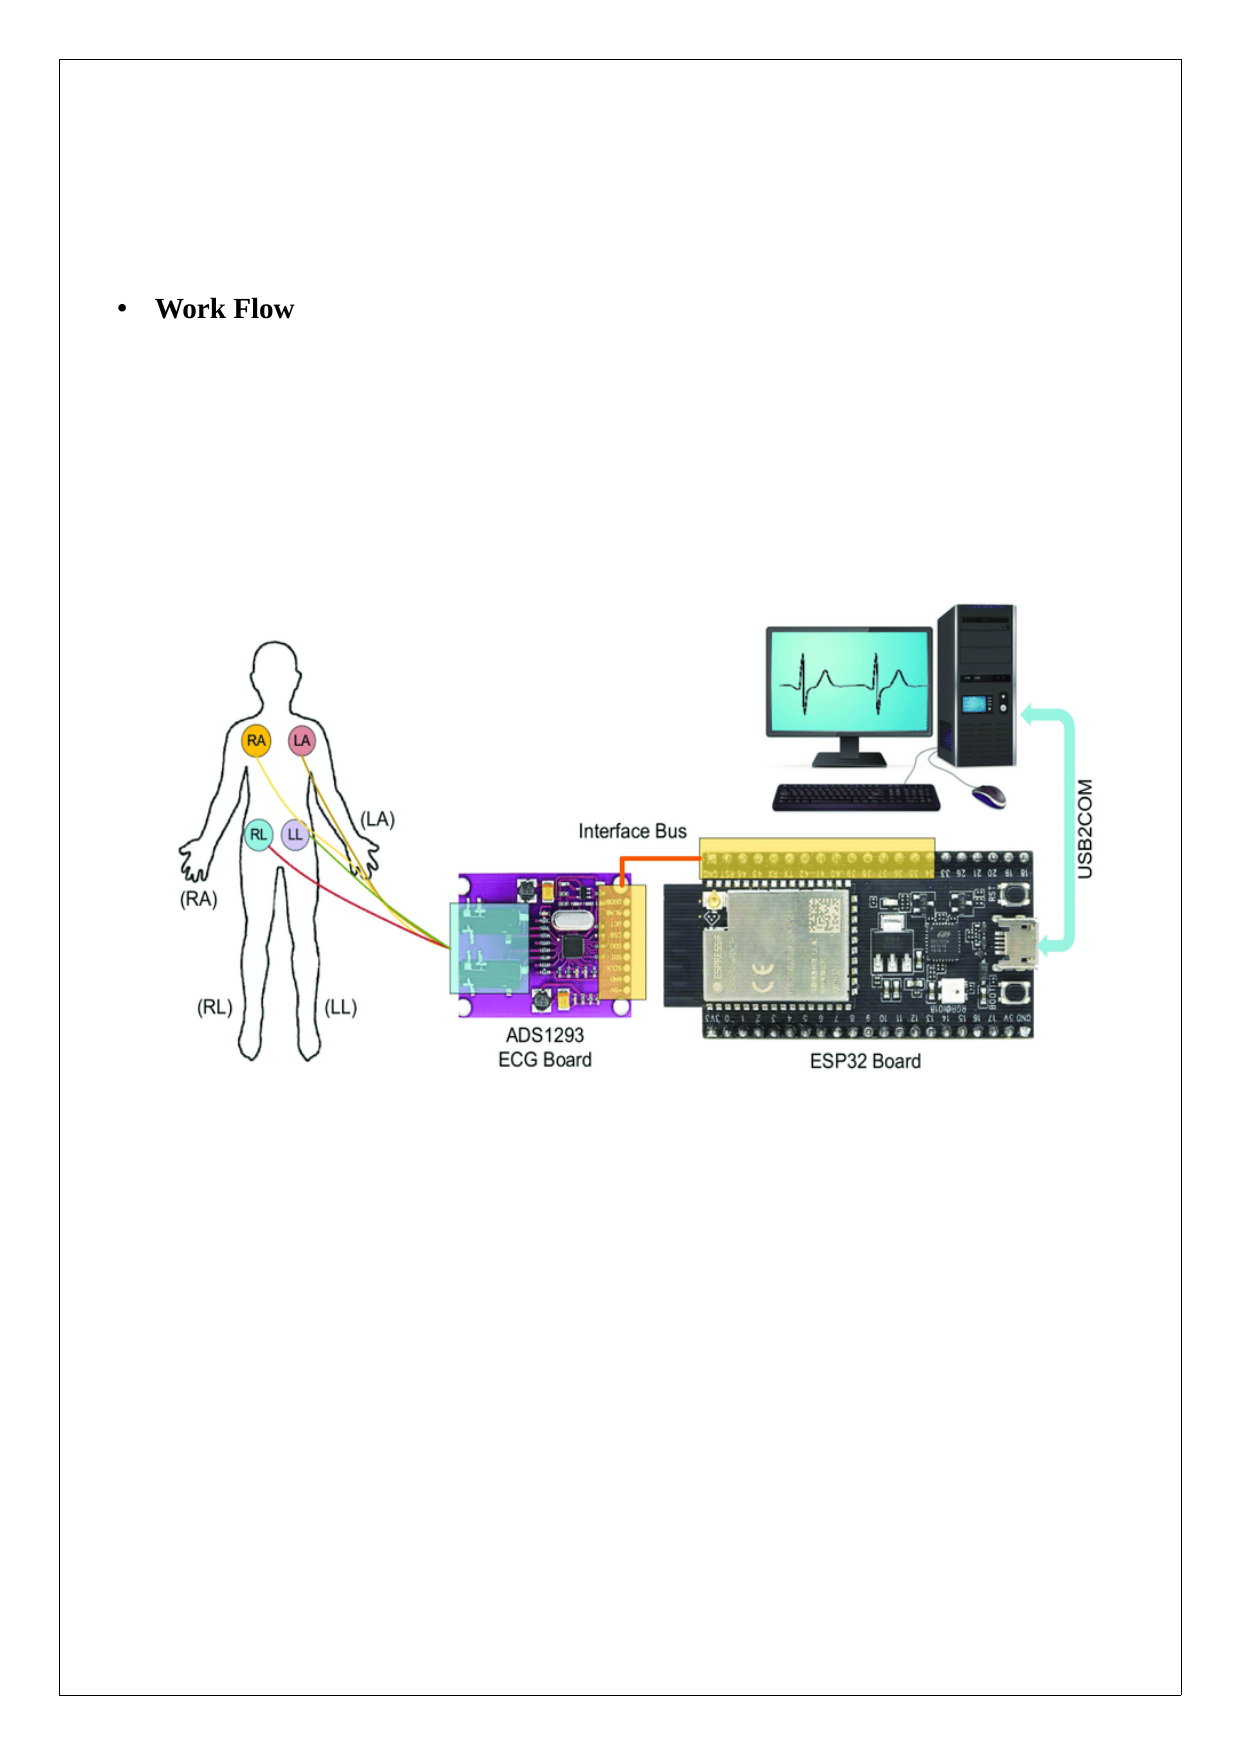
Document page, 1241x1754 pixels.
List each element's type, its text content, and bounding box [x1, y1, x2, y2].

picture [134, 572, 1106, 1087]
list Work Flow [117, 291, 1122, 325]
